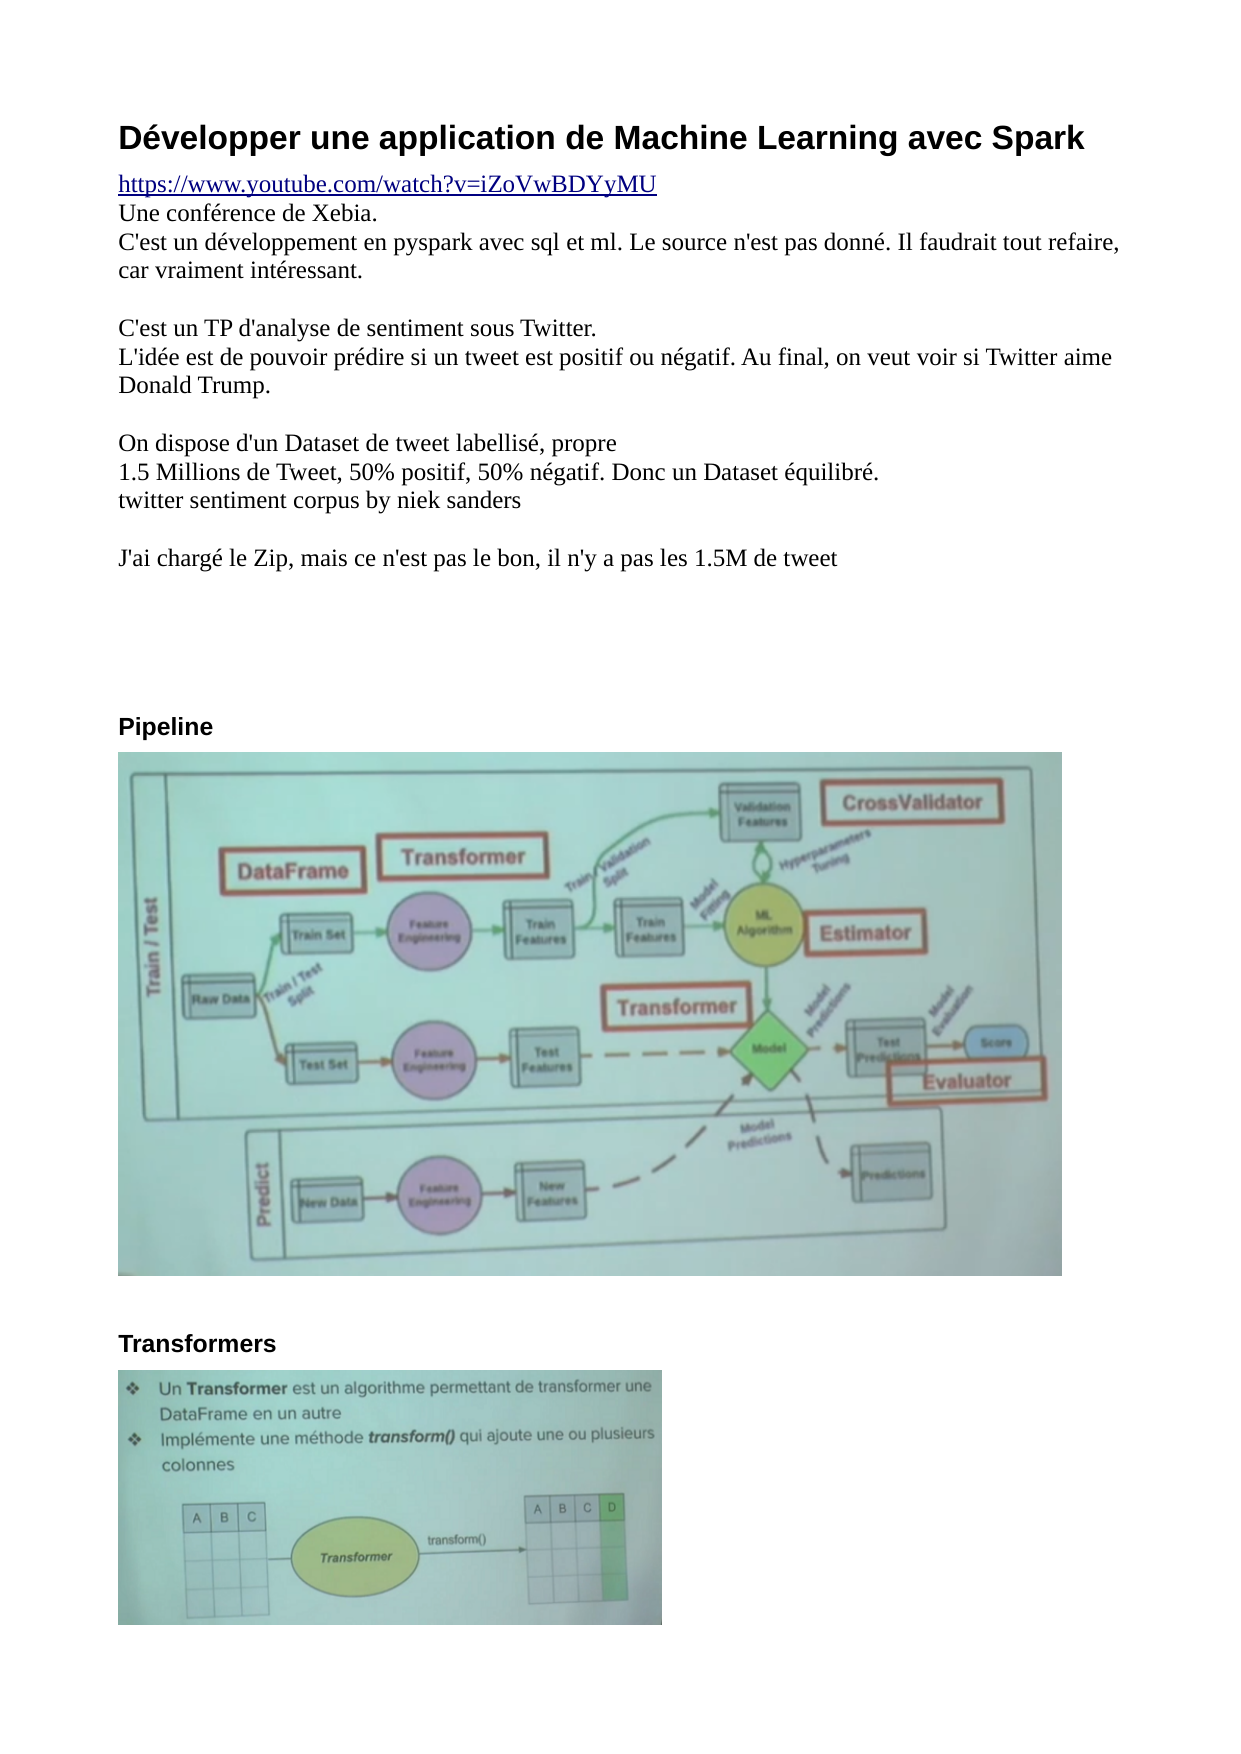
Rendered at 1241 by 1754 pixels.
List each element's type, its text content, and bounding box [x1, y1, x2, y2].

subtitle Transformers [118, 1329, 1122, 1358]
text Une conférence de Xebia. [118, 198, 1122, 227]
text C'est un développement en pyspark avec sql et ml. Le source n'est pas donné. Il faudrait tout refaire, car vraiment intéressant. [118, 227, 1122, 284]
picture [118, 1370, 662, 1625]
text J'ai chargé le Zip, mais ce n'est pas le bon, il n'y a pas les 1.5M de tweet [118, 543, 1122, 572]
text C'est un TP d'analyse de sentiment sous Twitter. [118, 313, 1122, 342]
text L'idée est de pouvoir prédire si un tweet est positif ou négatif. Au final, on veut voir si Twitter aime Donald Trump. [118, 342, 1122, 399]
subtitle Pipeline [118, 712, 1122, 740]
subtitle Développer une application de Machine Learning avec Spark [118, 118, 1122, 157]
text 1.5 Millions de Tweet, 50% positif, 50% négatif. Donc un Dataset équilibré. [118, 457, 1122, 486]
text https://www.youtube.com/watch?v=iZoVwBDYyMU [118, 169, 1122, 198]
picture [118, 752, 1062, 1276]
text On dispose d'un Dataset de tweet labellisé, propre [118, 428, 1122, 457]
text twitter sentiment corpus by niek sanders [118, 486, 1122, 514]
